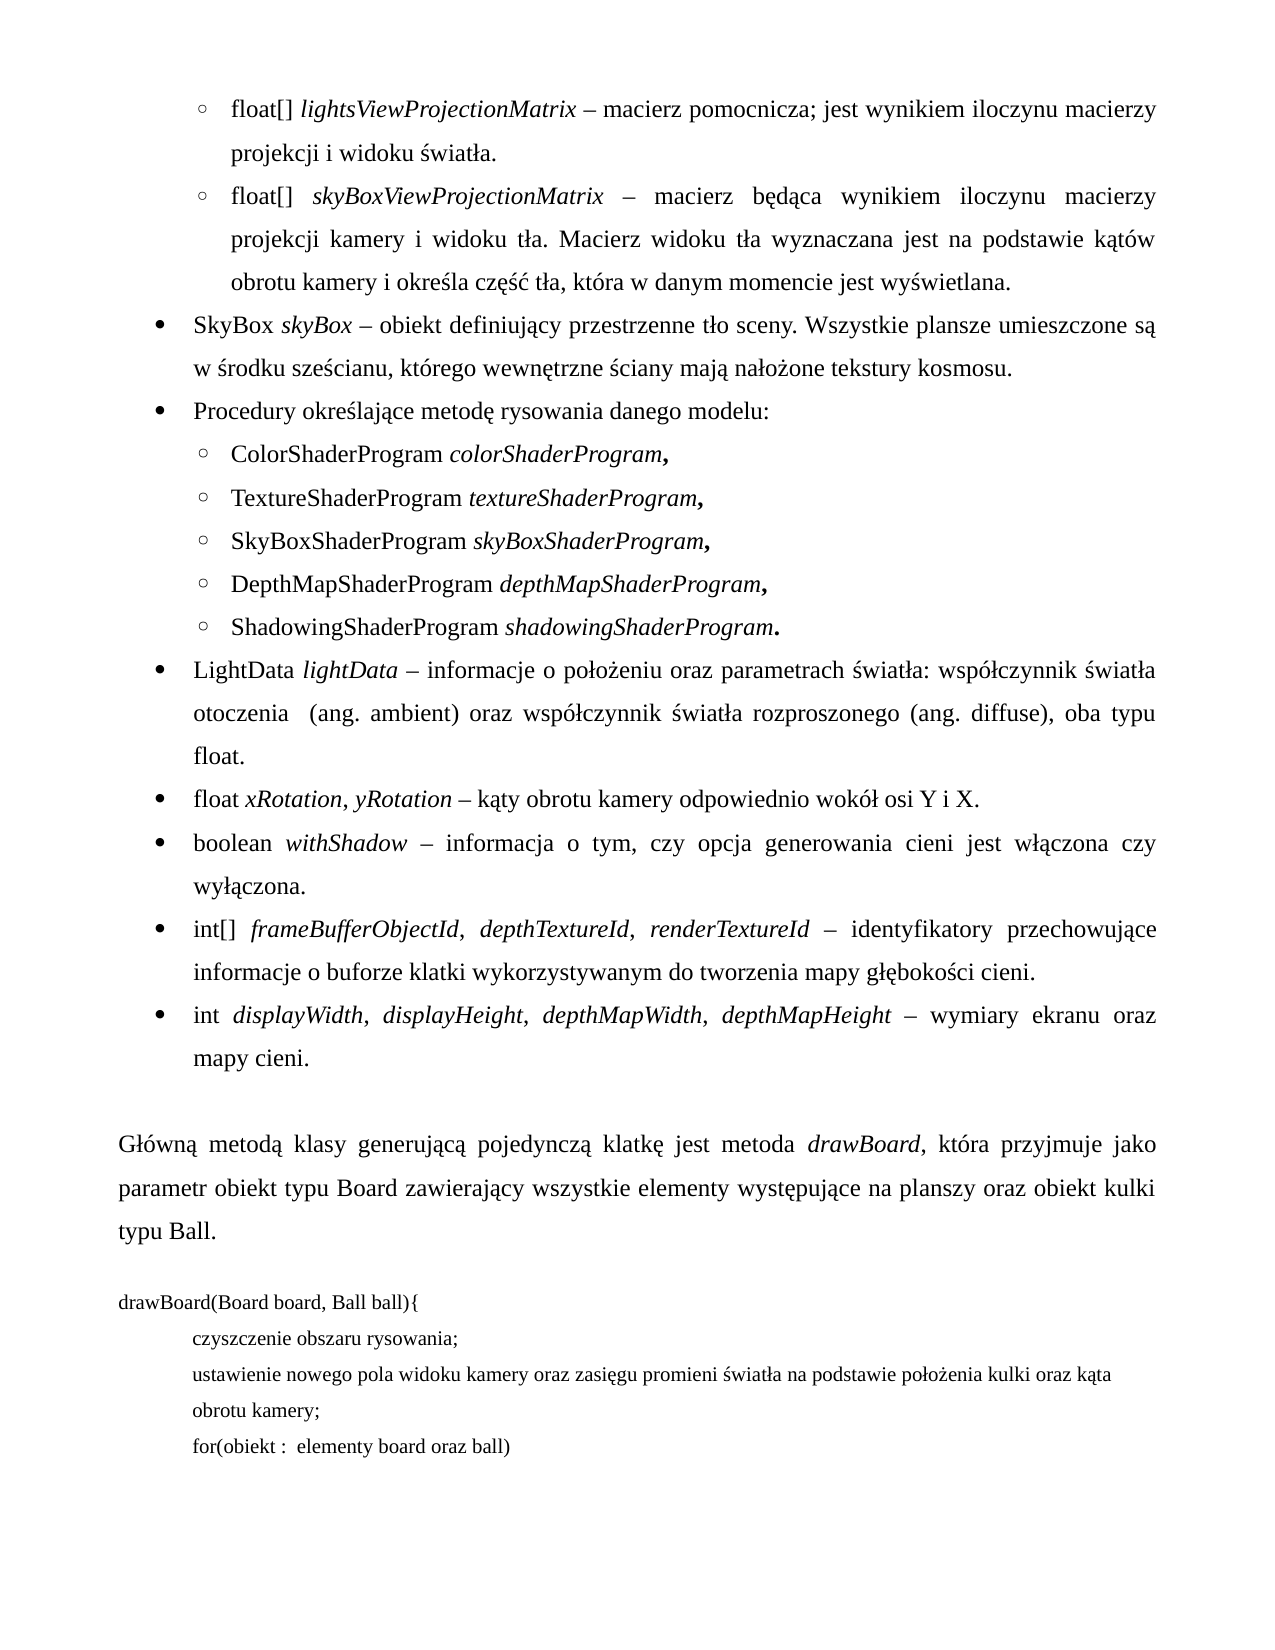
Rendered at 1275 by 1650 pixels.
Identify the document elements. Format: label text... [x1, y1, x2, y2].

list TextureShaderProgram textureShaderProgram, [193, 483, 1157, 511]
list SkyBoxShaderProgram skyBoxShaderProgram, [193, 526, 1157, 554]
text ustawienie nowego pola widoku kamery oraz zasięgu promieni światła na podstawie położenia kulki oraz kąta obrotu kamery; [118, 1362, 1157, 1422]
list ShadowingShaderProgram shadowingShaderProgram. [193, 612, 1157, 641]
text Główną metodą klasy generującą pojedynczą klatkę jest metoda drawBoard, która przyjmuje jako parametr obiekt typu Board zawierający wszystkie elementy występujące na planszy oraz obiekt kulki typu Ball. [118, 1129, 1157, 1244]
list float[] lightsViewProjectionMatrix – macierz pomocnicza; jest wynikiem iloczynu macierzy projekcji i widoku światła. [193, 94, 1157, 166]
list SkyBox skyBox – obiekt definiujący przestrzenne tło sceny. Wszystkie plansze umieszczone są w środku sześcianu, którego wewnętrzne ściany mają nałożone tekstury kosmosu. [156, 310, 1157, 382]
list DepthMapShaderProgram depthMapShaderProgram, [193, 569, 1157, 598]
list float[] skyBoxViewProjectionMatrix – macierz będąca wynikiem iloczynu macierzy projekcji kamery i widoku tła. Macierz widoku tła wyznaczana jest na podstawie kątów obrotu kamery i określa część tła, która w danym momencie jest wyświetlana. [193, 181, 1157, 296]
text drawBoard(Board board, Ball ball){ [118, 1290, 1157, 1314]
list ColorShaderProgram colorShaderProgram, [193, 439, 1157, 468]
list int[] frameBufferObjectId, depthTextureId, renderTextureId – identyfikatory przechowujące informacje o buforze klatki wykorzystywanym do tworzenia mapy głębokości cieni. [156, 914, 1157, 986]
list LightData lightData – informacje o położeniu oraz parametrach światła: współczynnik światła otoczenia (ang. ambient) oraz współczynnik światła rozproszonego (ang. diffuse), oba typu float. [156, 655, 1157, 770]
list int displayWidth, displayHeight, depthMapWidth, depthMapHeight – wymiary ekranu oraz mapy cieni. [156, 1000, 1157, 1072]
text czyszczenie obszaru rysowania; [118, 1326, 1157, 1350]
list Procedury określające metodę rysowania danego modelu: [156, 396, 1157, 425]
text for(obiekt : elementy board oraz ball) [118, 1434, 1157, 1458]
list float xRotation, yRotation – kąty obrotu kamery odpowiednio wokół osi Y i X. [156, 784, 1157, 813]
list boolean withShadow – informacja o tym, czy opcja generowania cieni jest włączona czy wyłączona. [156, 828, 1157, 899]
